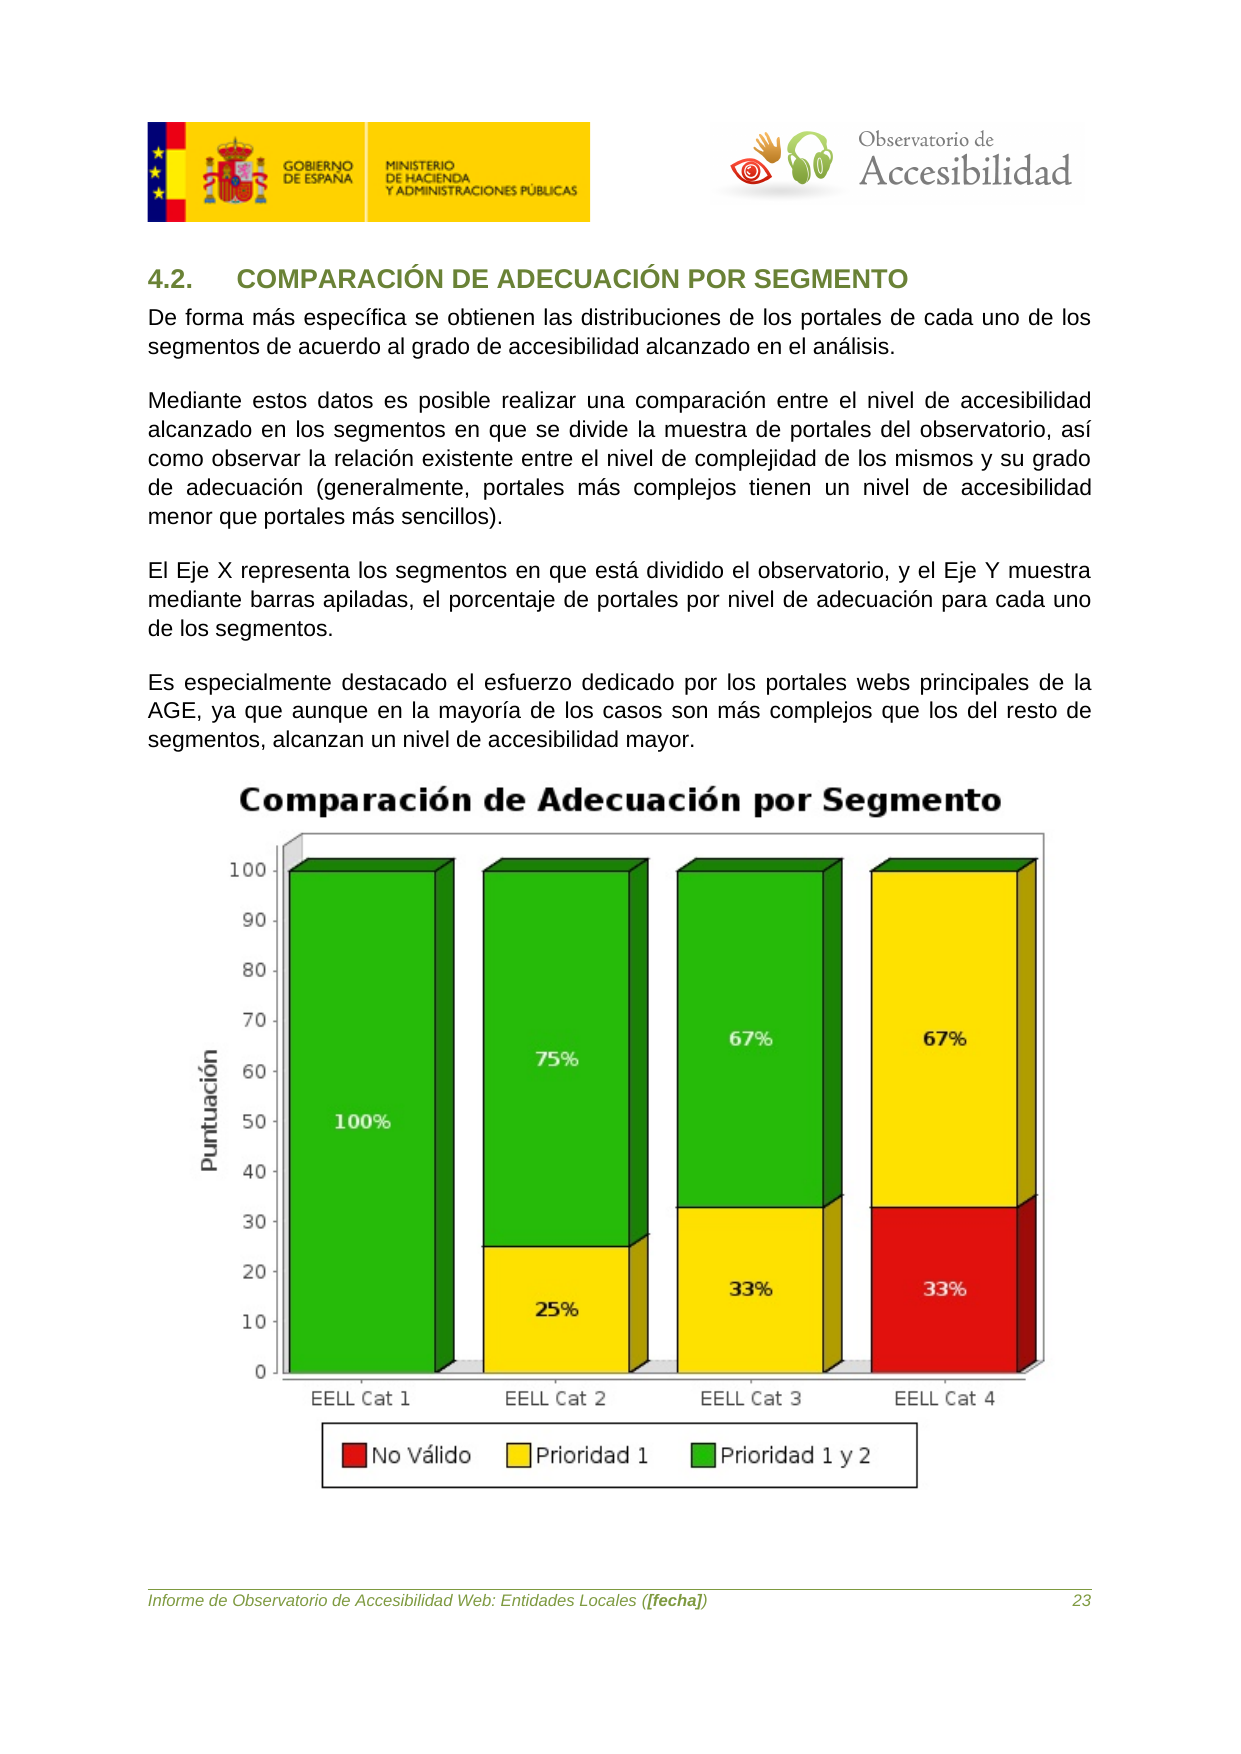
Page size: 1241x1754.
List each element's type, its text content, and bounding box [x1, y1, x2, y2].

text Mediante estos datos es posible realizar una comparación entre el nivel de accesibilidad alcanzado en los segmentos en que se divide la muestra de portales del observatorio, así como observar la relación existente entre el nivel de complejidad de los mismos y su grado de adecuación (generalmente, portales más complejos tienen un nivel de accesibilidad menor que portales más sencillos). [148, 387, 1092, 529]
text De forma más específica se obtienen las distribuciones de los portales de cada uno de los segmentos de acuerdo al grado de accesibilidad alcanzado en el análisis. [148, 304, 1092, 359]
text El Eje X representa los segmentos en que está dividido el observatorio, y el Eje Y muestra mediante barras apiladas, el porcentaje de portales por nivel de adecuación para cada uno de los segmentos. [148, 557, 1092, 641]
picture [147, 122, 591, 222]
text Es especialmente destacado el esfuerzo dedicado por los portales webs principales de la AGE, ya que aunque en la mayoría de los casos son más complejos que los del resto de segmentos, alcanzan un nivel de accesibilidad mayor. [148, 668, 1092, 753]
picture [710, 122, 1086, 205]
subtitle Comparación de adecuación por segmento [148, 263, 1092, 294]
picture [178, 780, 1062, 1490]
